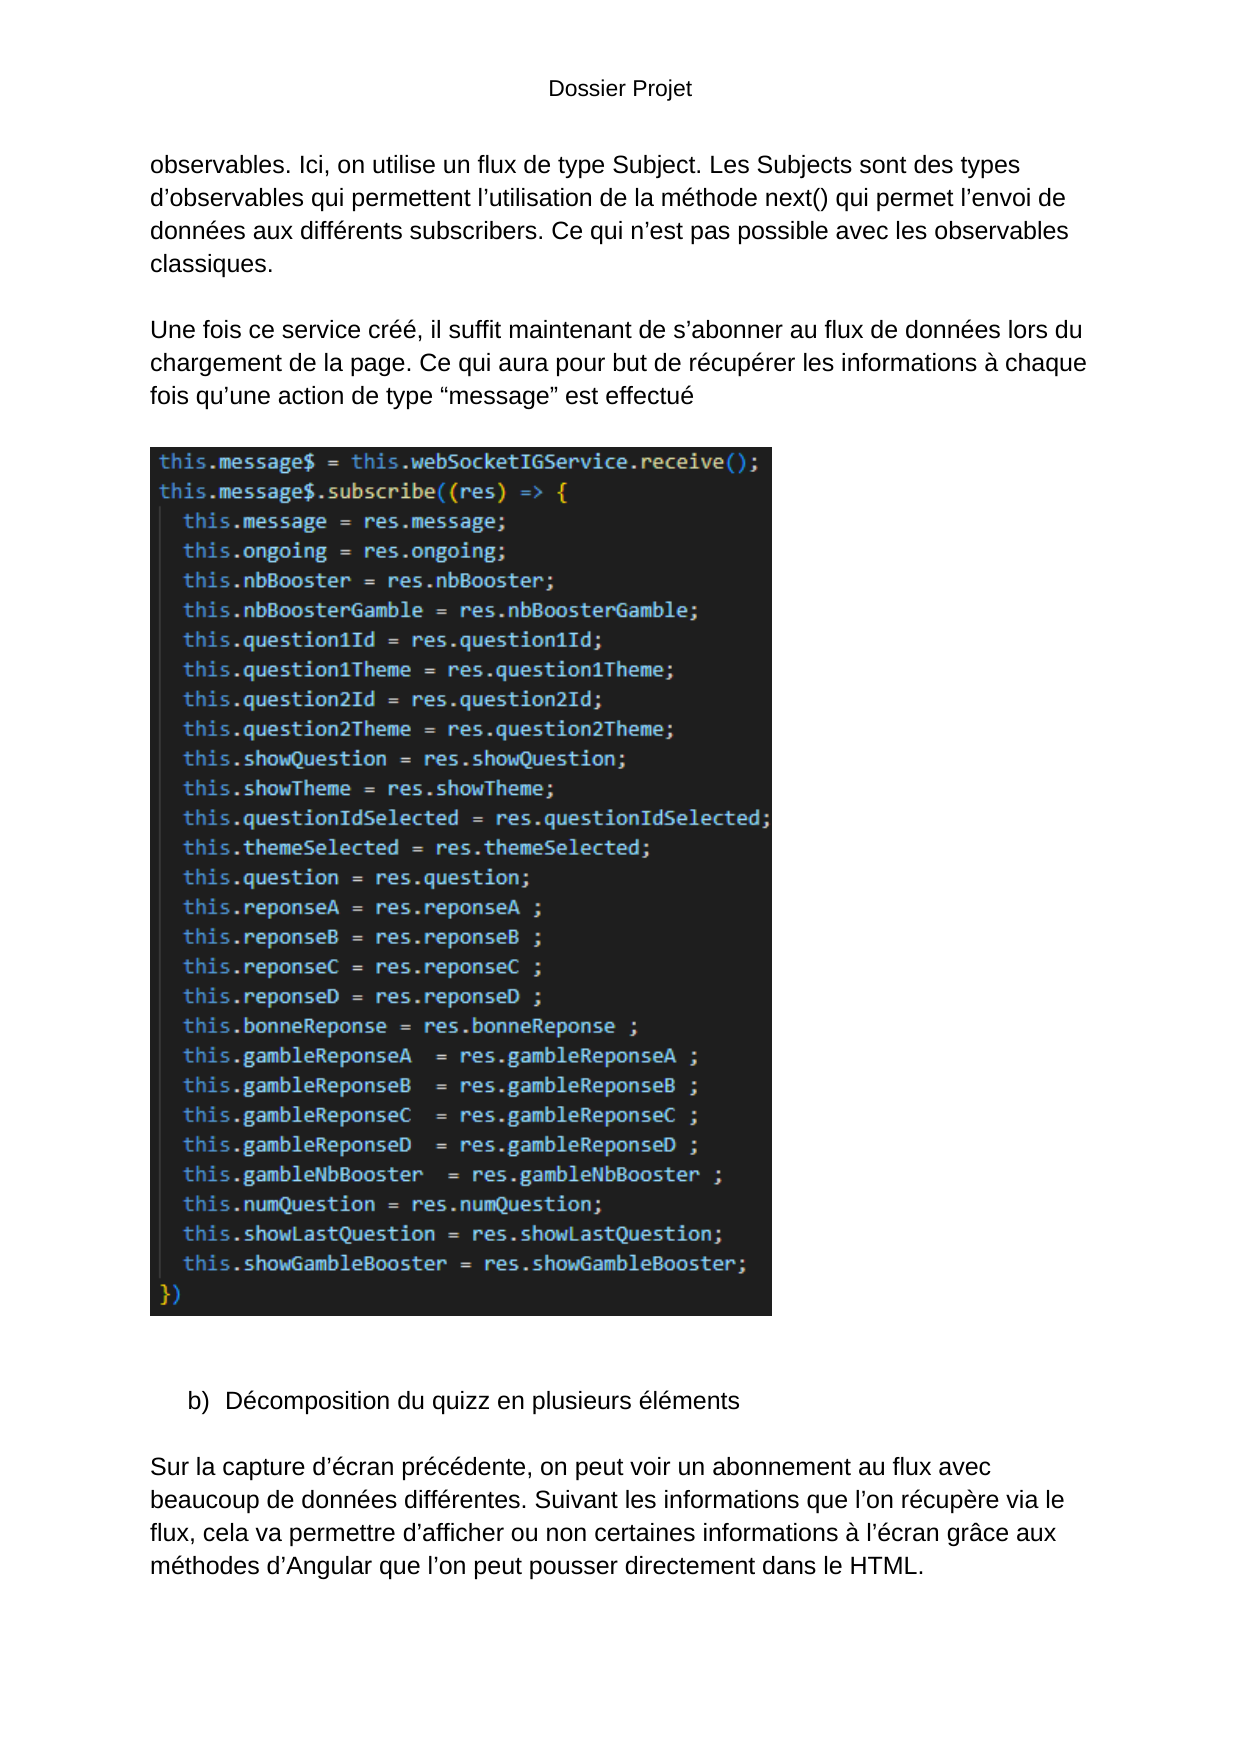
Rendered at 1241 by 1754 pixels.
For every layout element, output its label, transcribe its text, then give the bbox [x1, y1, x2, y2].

picture [150, 447, 772, 1316]
text observables. Ici, on utilise un flux de type Subject. Les Subjects sont des types d’observables qui permettent l’utilisation de la méthode next() qui permet l’envoi de données aux différents subscribers. Ce qui n’est pas possible avec les observables classiques. [150, 150, 1090, 278]
text Sur la capture d’écran précédente, on peut voir un abonnement au flux avec beaucoup de données différentes. Suivant les informations que l’on récupère via le flux, cela va permettre d’afficher ou non certaines informations à l’écran grâce aux méthodes d’Angular que l’on peut pousser directement dans le HTML. [150, 1452, 1090, 1580]
list Décomposition du quizz en plusieurs éléments [187, 1386, 1090, 1414]
text Une fois ce service créé, il suffit maintenant de s’abonner au flux de données lors du chargement de la page. Ce qui aura pour but de récupérer les informations à chaque fois qu’une action de type “message” est effectué [150, 315, 1090, 410]
